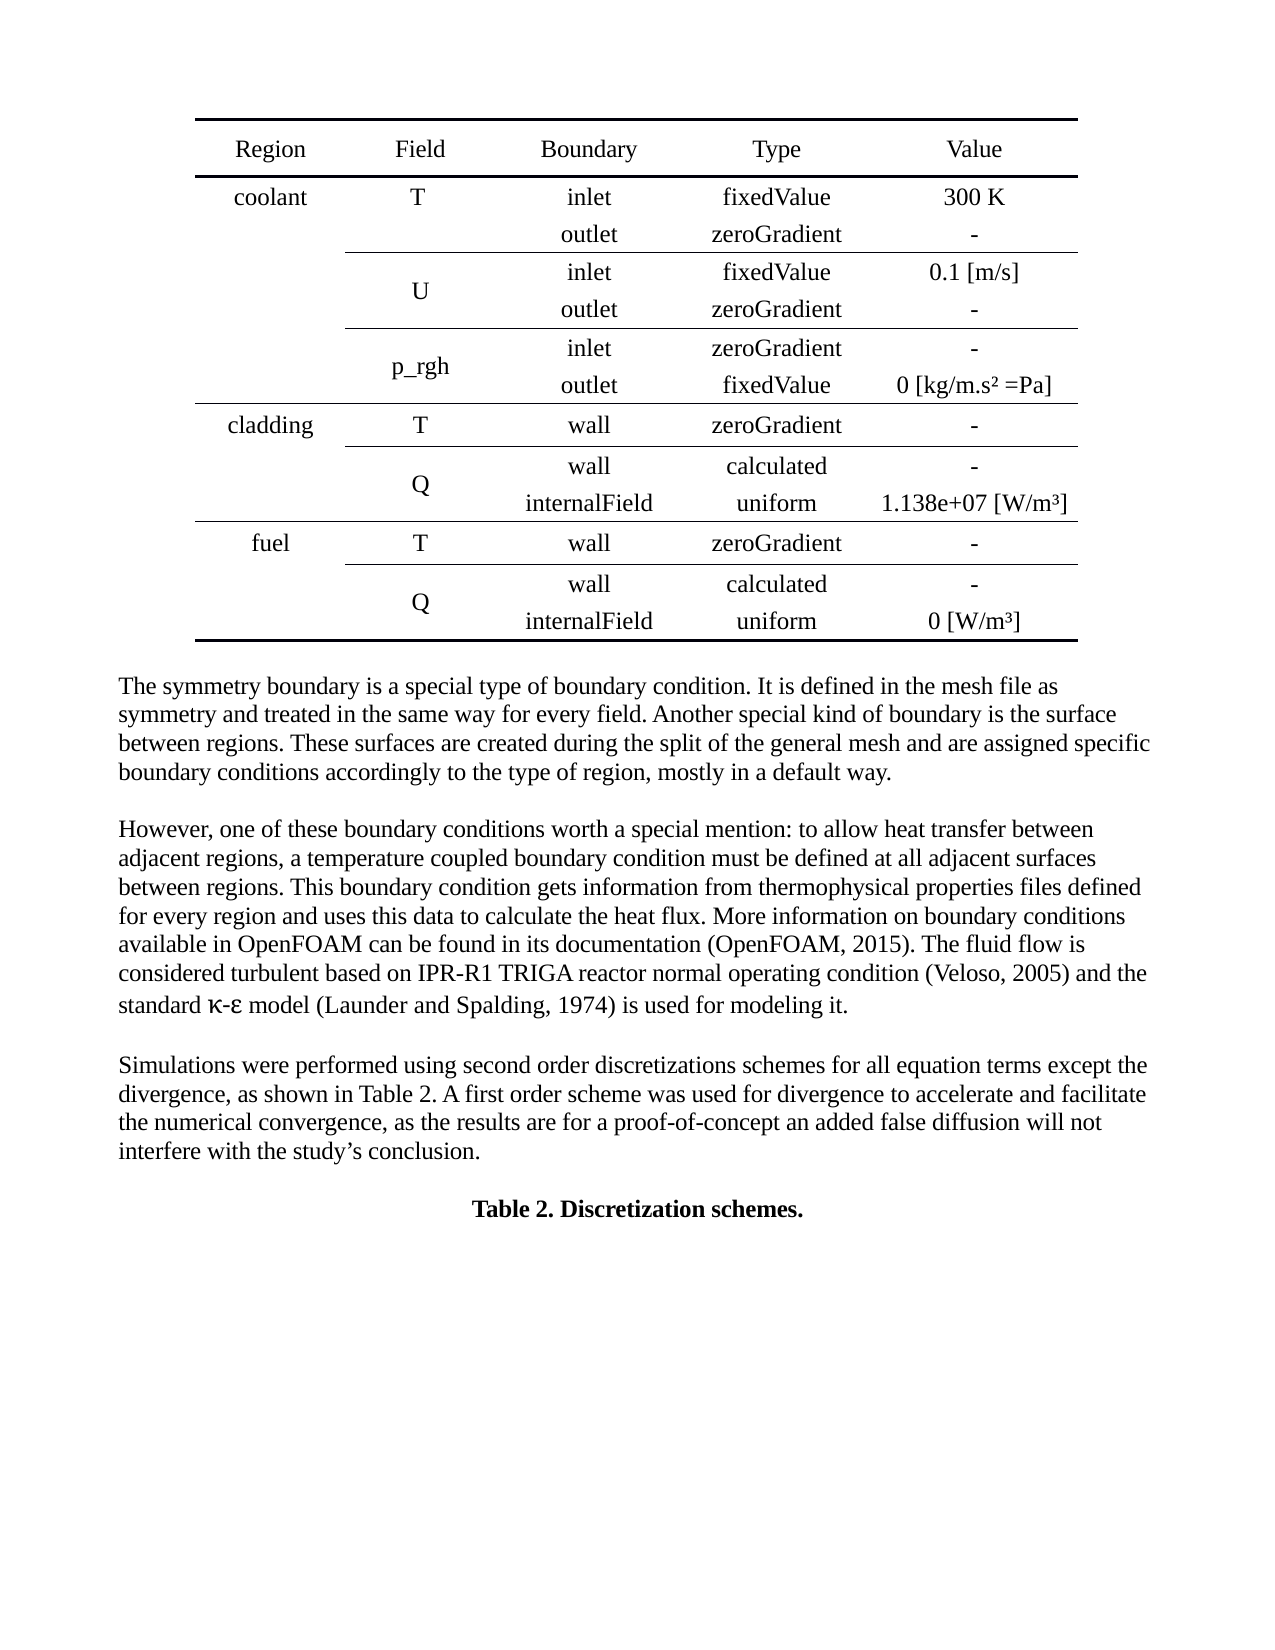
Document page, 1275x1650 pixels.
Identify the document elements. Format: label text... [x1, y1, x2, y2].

table_cell wall internalField [495, 565, 683, 639]
table_cell fixedValue zeroGradient [683, 178, 870, 252]
table_cell zeroGradient fixedValue [683, 329, 870, 403]
table_cell - [870, 522, 1078, 564]
text Simulations were performed using second order discretizations schemes for all equation terms except the divergence, as shown in Table 2. A first order scheme was used for divergence to accelerate and facilitate the numerical convergence, as the results are for a proof-of-concept an added false diffusion will not interfere with the study’s conclusion. [118, 1050, 1157, 1165]
table_header Type [683, 121, 870, 175]
table_header Region [195, 121, 345, 175]
table_cell inlet outlet [495, 178, 683, 252]
table_cell zeroGradient [683, 522, 870, 564]
table_cell Q [345, 565, 495, 639]
table_cell 0.1 [m/s] - [870, 253, 1078, 327]
table_cell zeroGradient [683, 404, 870, 446]
table_cell [195, 328, 345, 403]
table_cell - [870, 404, 1078, 446]
table_cell T [345, 522, 495, 564]
table_header Value [870, 121, 1078, 175]
table_cell - 0 [W/m³] [870, 565, 1078, 639]
table_cell [195, 446, 345, 521]
text The symmetry boundary is a special type of boundary condition. It is defined in the mesh file as symmetry and treated in the same way for every field. Another special kind of boundary is the surface between regions. These surfaces are created during the split of the general mesh and are assigned specific boundary conditions accordingly to the type of region, mostly in a default way. [118, 671, 1157, 786]
table_cell [195, 252, 345, 327]
table_cell p_rgh [345, 329, 495, 403]
table_cell U [345, 253, 495, 327]
table_header Field [345, 121, 495, 175]
table_cell wall internalField [495, 447, 683, 521]
table_cell fixedValue zeroGradient [683, 253, 870, 327]
table_cell Q [345, 447, 495, 521]
text However, one of these boundary conditions worth a special mention: to allow heat transfer between adjacent regions, a temperature coupled boundary condition must be defined at all adjacent surfaces between regions. This boundary condition gets information from thermophysical properties files defined for every region and uses this data to calculate the heat flux. More information on boundary conditions available in OpenFOAM can be found in its documentation (OpenFOAM, 2015). The fluid flow is considered turbulent based on IPR-R1 TRIGA reactor normal operating condition (Veloso, 2005) and the standard κ-ε model (Launder and Spalding, 1974) is used for modeling it. [118, 814, 1157, 1021]
table_header Boundary [495, 121, 683, 175]
table_cell wall [495, 522, 683, 564]
table_cell fuel [195, 522, 345, 564]
table_cell - 1.138e+07 [W/m³] [870, 447, 1078, 521]
text Table 2. Discretization schemes. [118, 1194, 1157, 1222]
table_cell coolant [195, 178, 345, 252]
table_cell 300 K - [870, 178, 1078, 252]
table_cell T [345, 178, 495, 252]
table_cell T [345, 404, 495, 446]
table_cell calculated uniform [683, 447, 870, 521]
table_cell calculated uniform [683, 565, 870, 639]
table_cell inlet outlet [495, 253, 683, 327]
table_cell wall [495, 404, 683, 446]
table_cell inlet outlet [495, 329, 683, 403]
table_cell [195, 564, 345, 639]
table_cell - 0 [kg/m.s² =Pa] [870, 329, 1078, 403]
table_cell cladding [195, 404, 345, 446]
